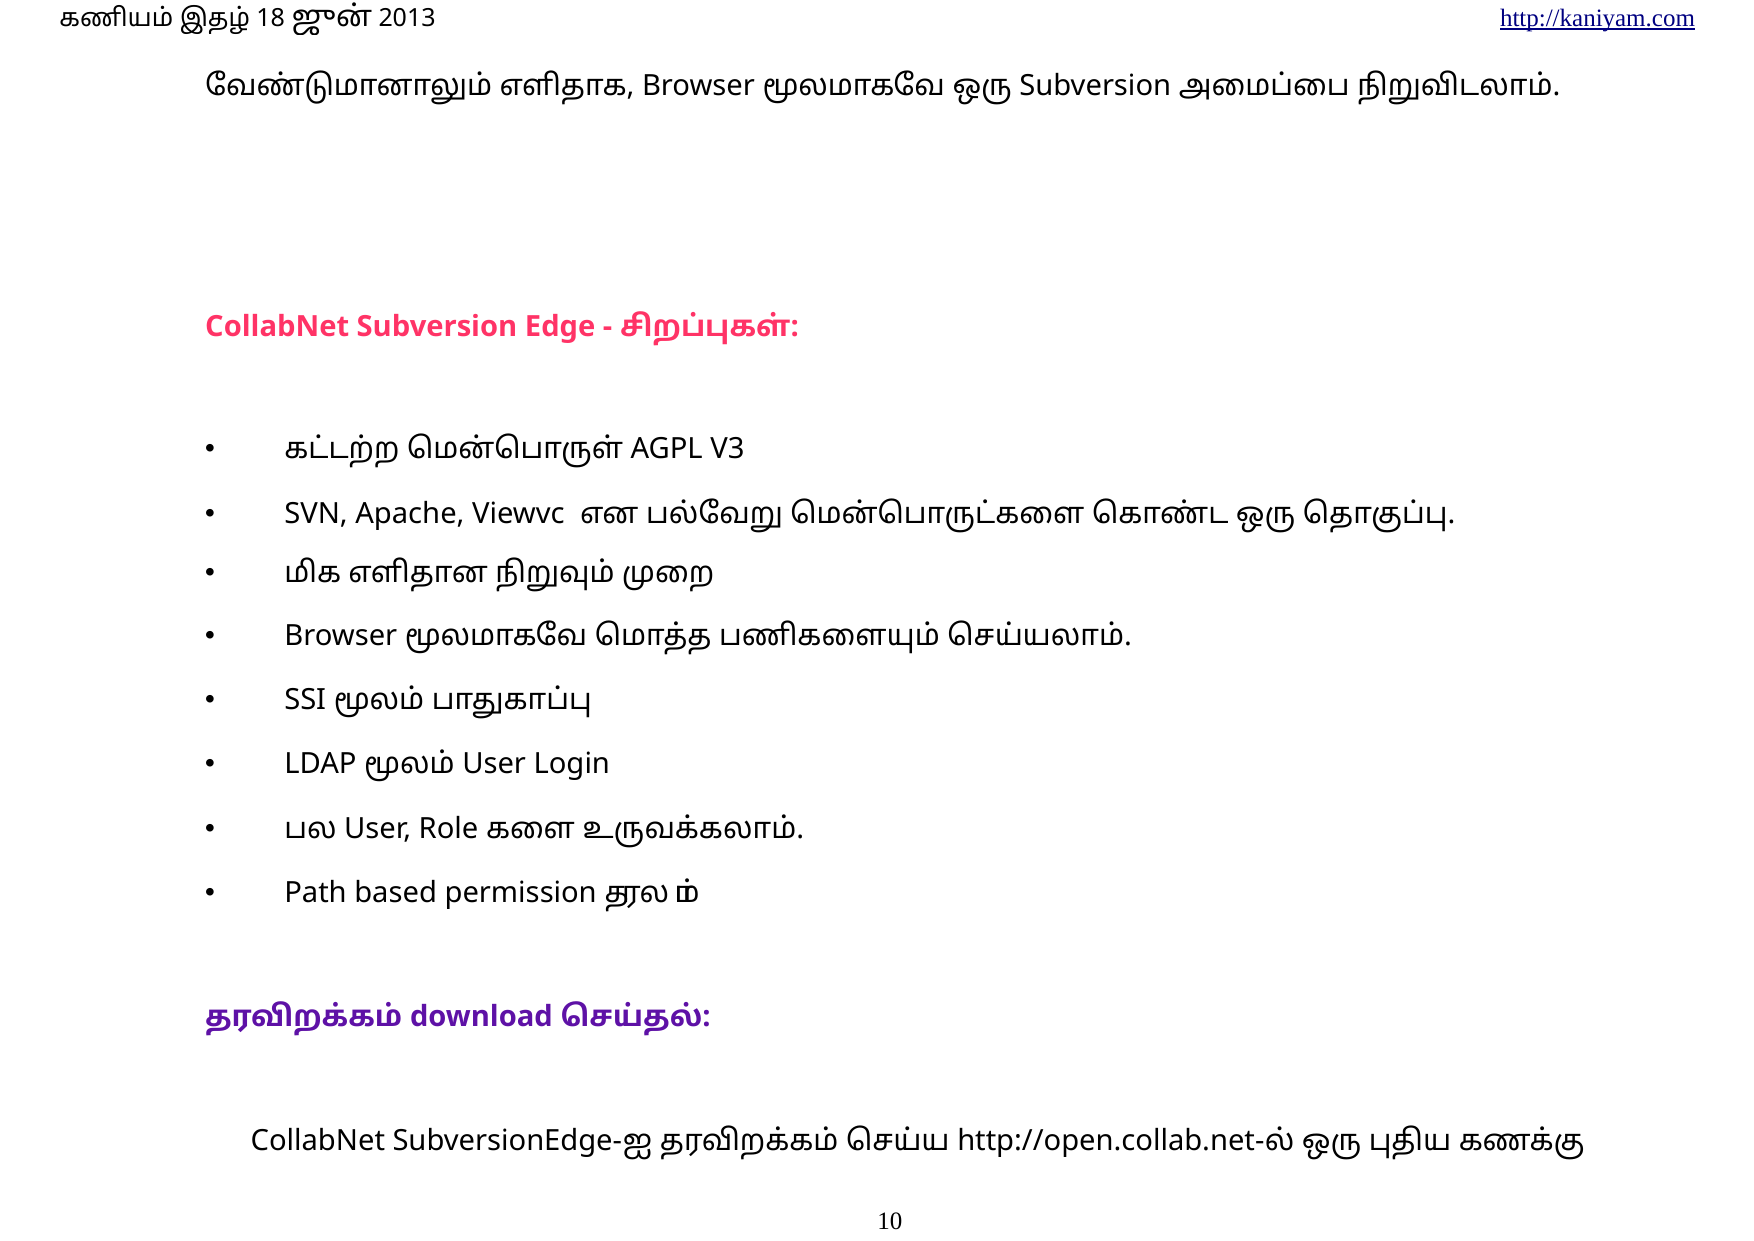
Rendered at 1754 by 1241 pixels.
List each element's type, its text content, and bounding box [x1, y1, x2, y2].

list பல User, Role களை உருவக்கலாம். [205, 807, 1695, 850]
list LDAP மூலம் User Login [205, 743, 1695, 786]
list கட்டற்ற மென்பொருள் AGPL V3 [205, 428, 1695, 471]
list CollabNet SubversionEdge-ஐ தரவிறக்கம் செய்ய http://open.collab.net-ல் ஒரு புதிய கணக்கு [205, 1119, 1695, 1163]
list Browser மூலமாகவே மொத்த பணிகளையும் செய்யலாம். [205, 614, 1695, 657]
list மிக எளிதான நிறுவும் முறை [205, 557, 1695, 595]
text CollabNet Subversion Edge - சிறப்புகள்: [205, 246, 1695, 408]
list SSI மூலம் பாதுகாப்பு [205, 678, 1695, 721]
text வேண்டுமானாலும் எளிதாக, Browser மூலமாகவே ஒரு Subversion அமைப்பை நிறுவிடலாம். [205, 64, 1695, 167]
list Path based permission தரலாம் [205, 872, 1695, 915]
list SVN, Apache, Viewvc என பல்வேறு மென்பொருட்களை கொண்ட ஒரு தொகுப்பு. [205, 492, 1695, 535]
list தரவிறக்கம் download செய்தல்: [205, 996, 1695, 1039]
